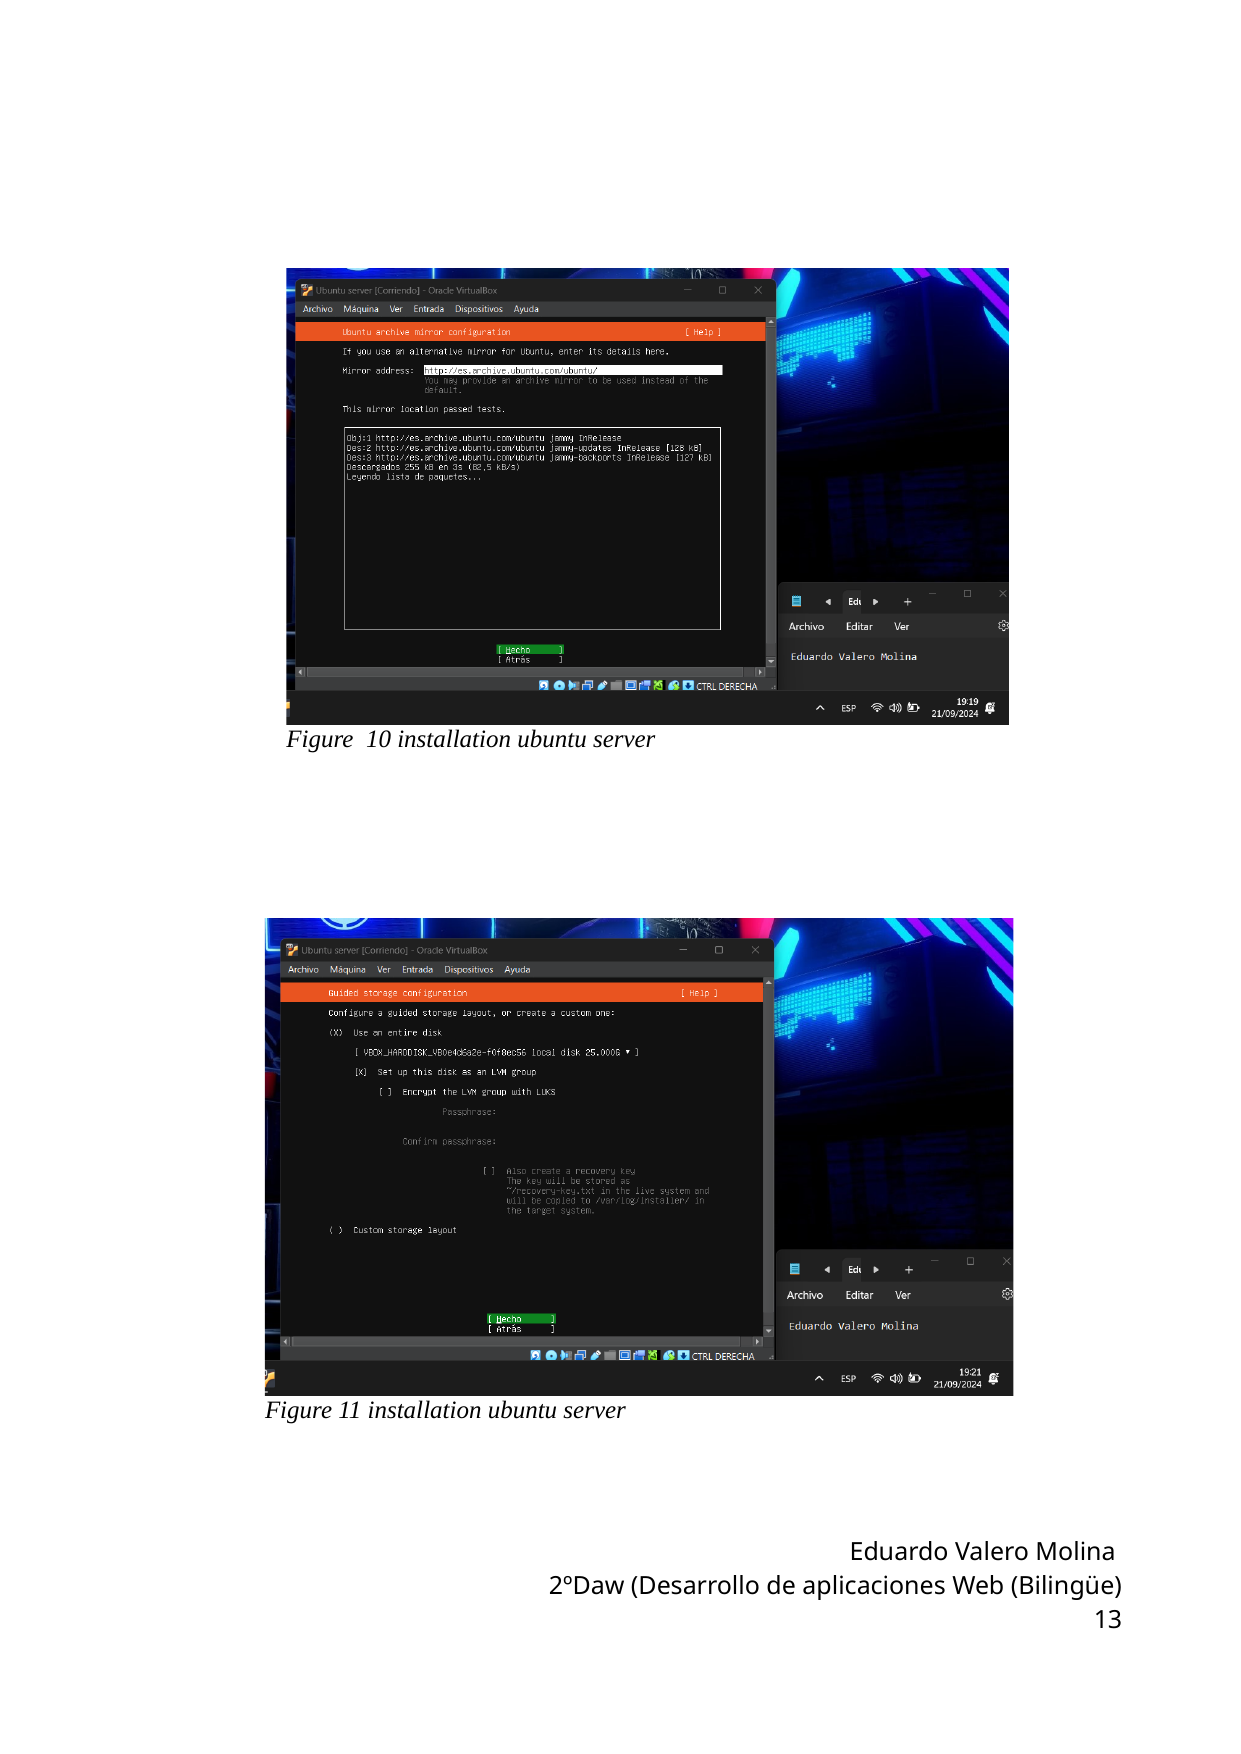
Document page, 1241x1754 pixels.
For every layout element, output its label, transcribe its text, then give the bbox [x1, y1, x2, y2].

text Figure 10 installation ubuntu server [286, 725, 1009, 753]
picture [264, 918, 1014, 1396]
picture [286, 268, 1009, 725]
text Figure 11 installation ubuntu server [265, 1396, 1013, 1424]
